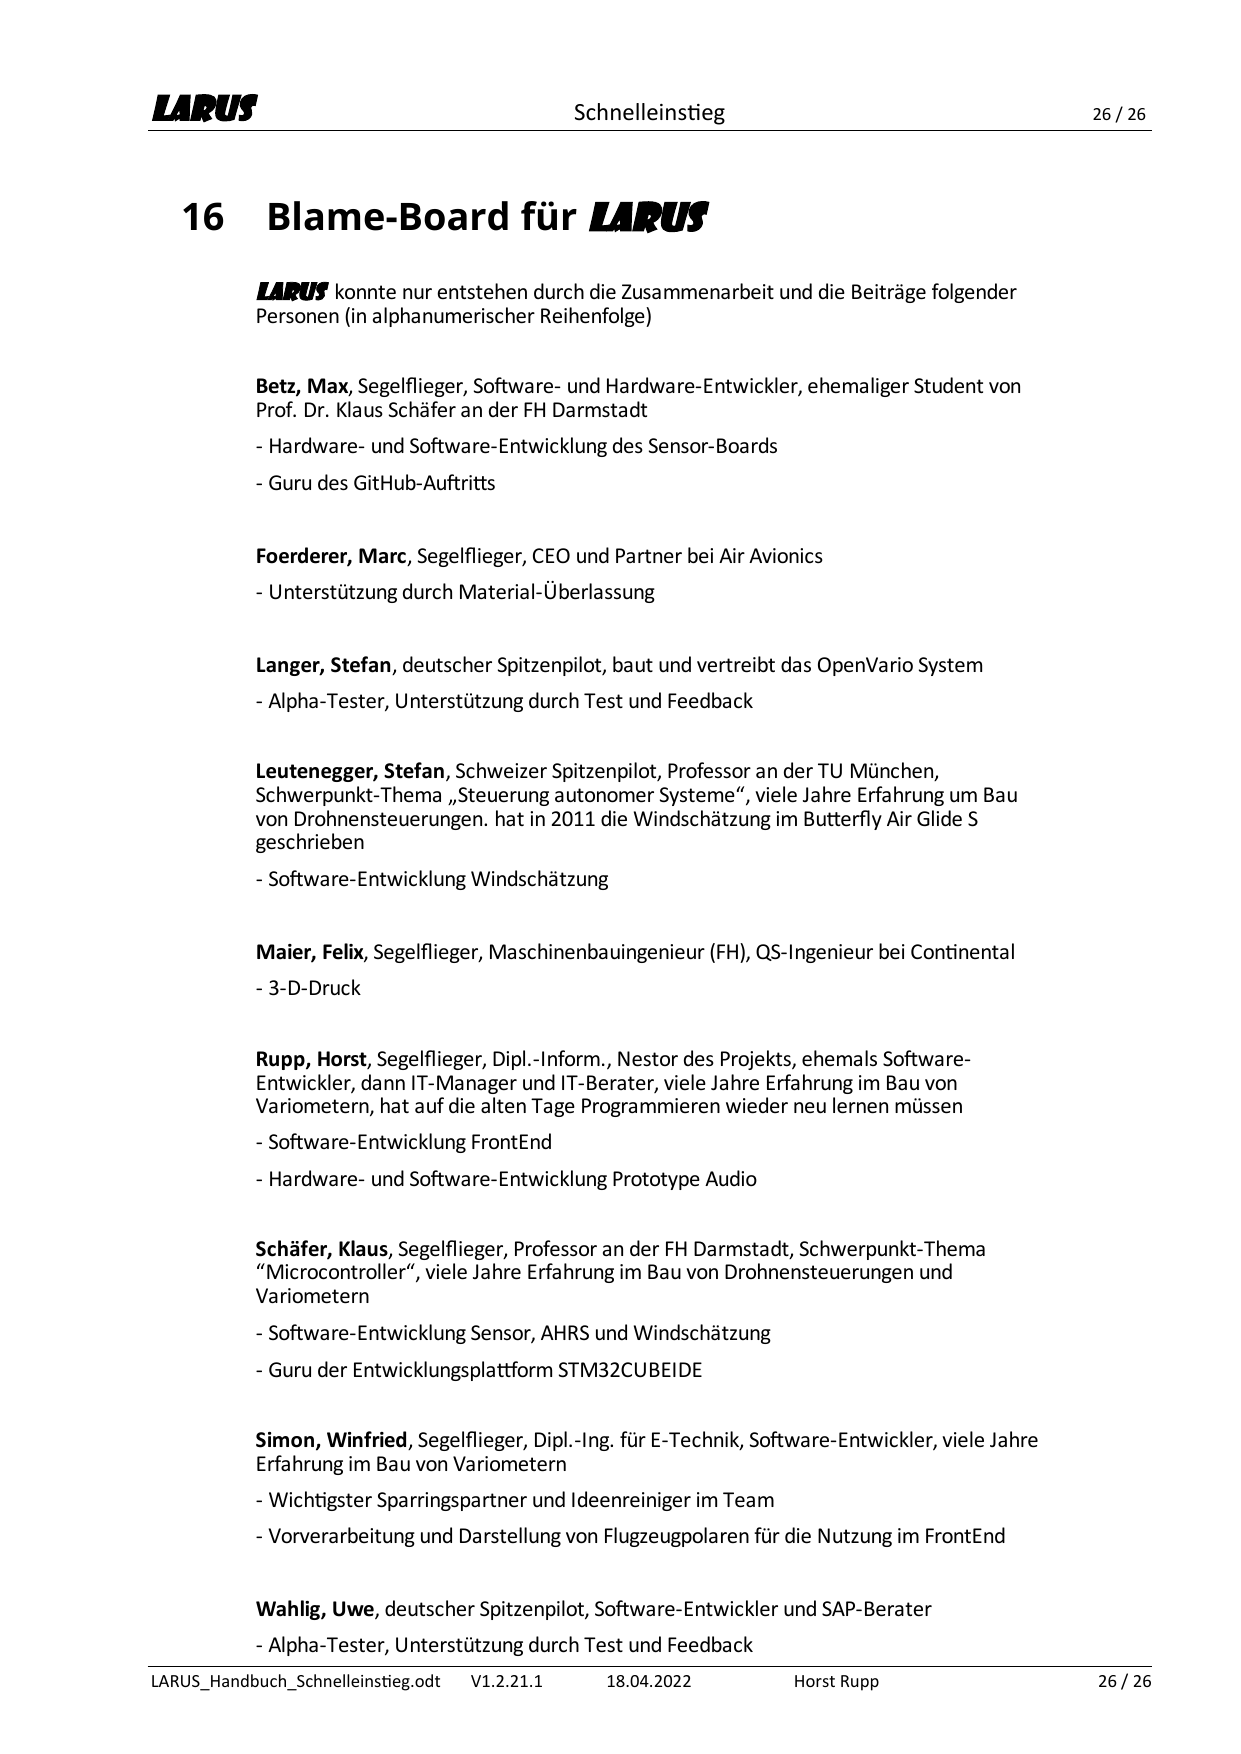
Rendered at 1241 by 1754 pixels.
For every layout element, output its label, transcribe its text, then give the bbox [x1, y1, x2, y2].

subtitle Blame-Board für LARUS [148, 155, 1128, 266]
